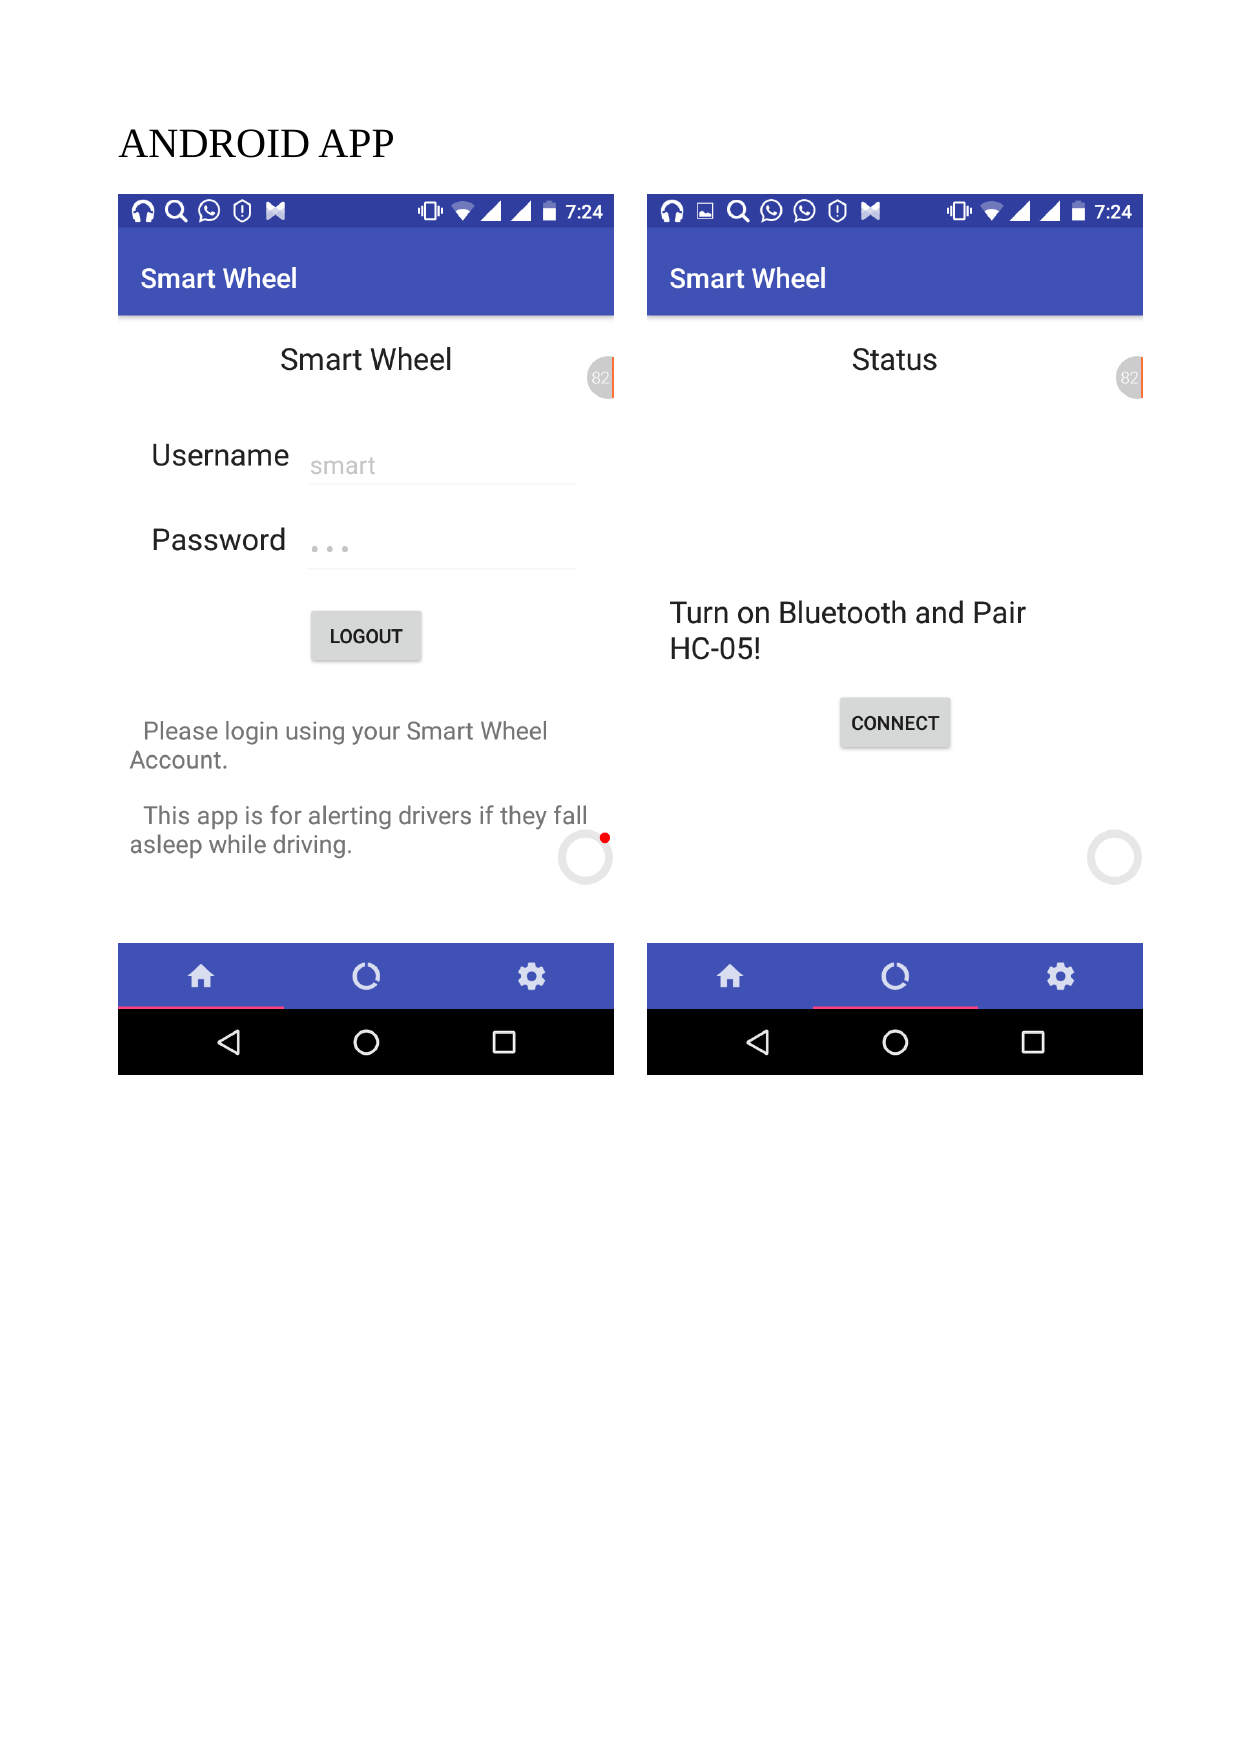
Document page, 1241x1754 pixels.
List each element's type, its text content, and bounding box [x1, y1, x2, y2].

text ANDROID APP [118, 118, 1122, 166]
picture [647, 194, 1143, 1075]
picture [118, 194, 614, 1075]
